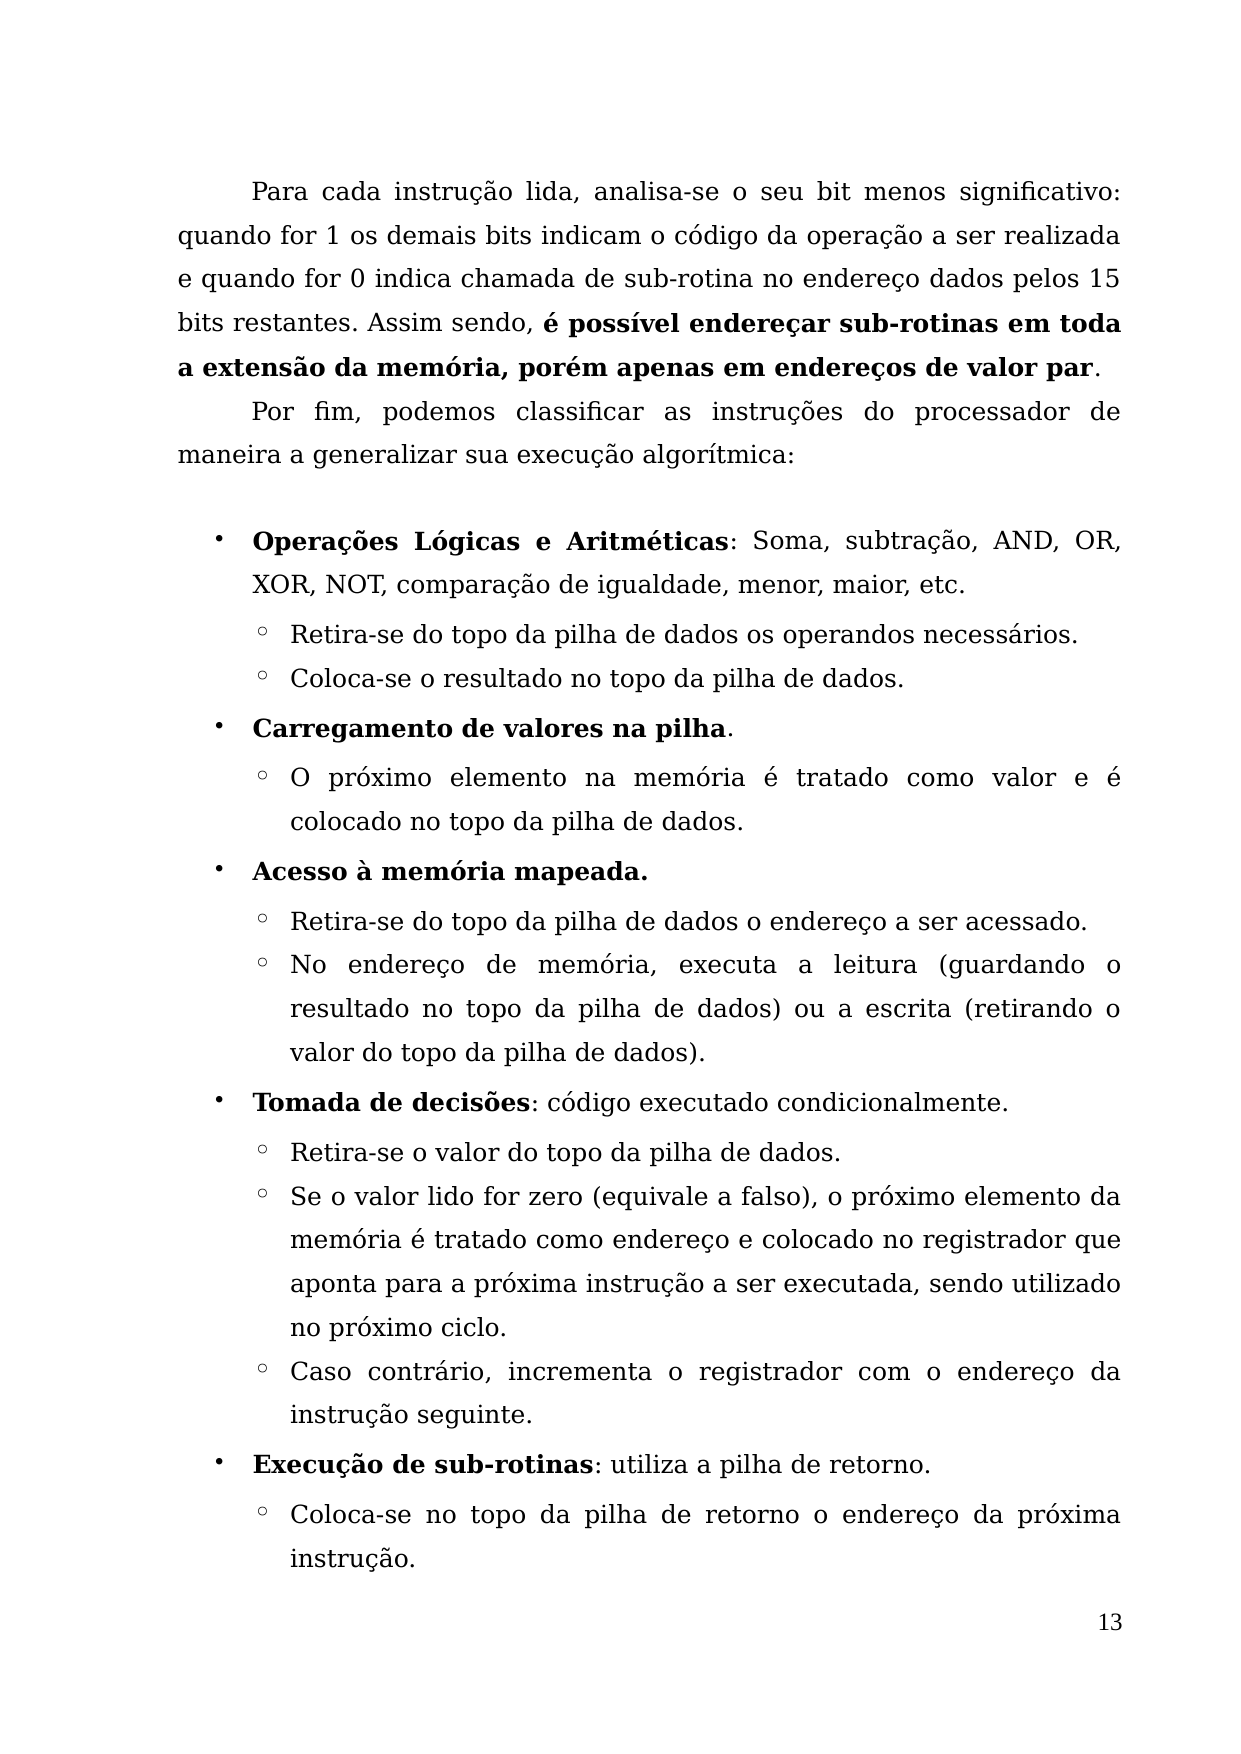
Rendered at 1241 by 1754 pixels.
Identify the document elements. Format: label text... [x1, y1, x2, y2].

list Retira-se o valor do topo da pilha de dados. [252, 1138, 1122, 1167]
list Caso contrário, incrementa o registrador com o endereço da instrução seguinte. [252, 1357, 1122, 1429]
list Se o valor lido for zero (equivale a falso), o próximo elemento da memória é tratado como endereço e colocado no registrador que aponta para a próxima instrução a ser executada, sendo utilizado no próximo ciclo. [252, 1182, 1122, 1342]
list Tomada de decisões: código executado condicionalmente. [215, 1088, 1122, 1117]
list Retira-se do topo da pilha de dados os operandos necessários. [252, 620, 1122, 649]
list Acesso à memória mapeada. [215, 857, 1122, 886]
list Coloca-se o resultado no topo da pilha de dados. [252, 664, 1122, 693]
list No endereço de memória, executa a leitura (guardando o resultado no topo da pilha de dados) ou a escrita (retirando o valor do topo da pilha de dados). [252, 951, 1122, 1067]
text Por fim, podemos classificar as instruções do processador de maneira a generalizar sua execução algorítmica: [177, 397, 1122, 469]
list Carregamento de valores na pilha. [215, 713, 1122, 743]
list O próximo elemento na memória é tratado como valor e é colocado no topo da pilha de dados. [252, 763, 1122, 836]
list Operações Lógicas e Aritméticas: Soma, subtração, AND, OR, XOR, NOT, comparação de igualdade, menor, maior, etc. [215, 526, 1122, 599]
list Retira-se do topo da pilha de dados o endereço a ser acessado. [252, 907, 1122, 936]
list Execução de sub-rotinas: utiliza a pilha de retorno. [215, 1450, 1122, 1479]
list Coloca-se no topo da pilha de retorno o endereço da próxima instrução. [252, 1500, 1122, 1573]
text Para cada instrução lida, analisa-se o seu bit menos significativo: quando for 1 os demais bits indicam o código da operação a ser realizada e quando for 0 indica chamada de sub-rotina no endereço dados pelos 15 bits restantes. Assim sendo, é possível endereçar sub-rotinas em toda a extensão da memória, porém apenas em endereços de valor par. [177, 177, 1122, 382]
